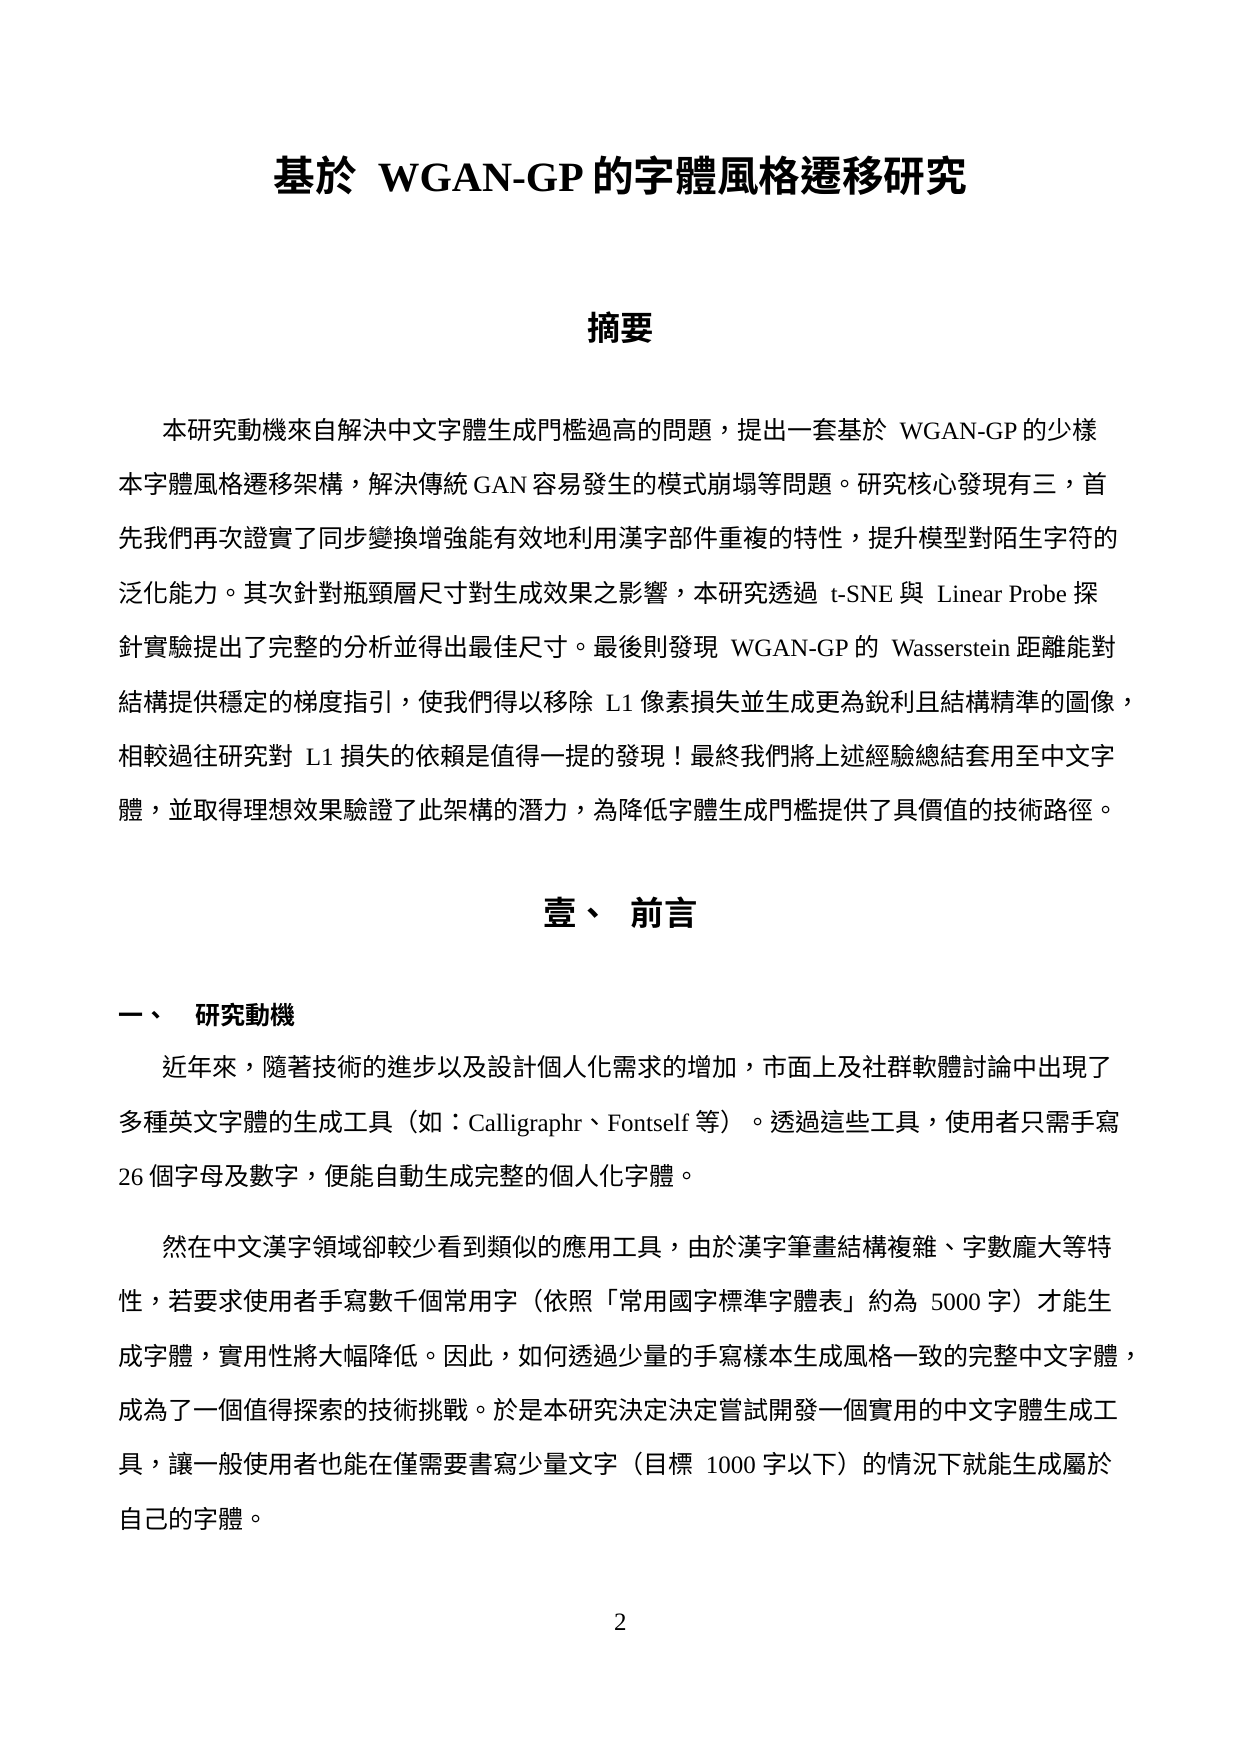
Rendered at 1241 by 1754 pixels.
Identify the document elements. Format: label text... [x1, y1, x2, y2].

subtitle 研究動機 [118, 995, 1122, 1032]
subtitle 前言 [118, 886, 1122, 935]
subtitle 基於 WGAN-GP 的字體風格遷移研究 [118, 143, 1122, 203]
subtitle 摘要 [118, 301, 1122, 349]
text 本研究動機來自解決中文字體生成門檻過高的問題，提出一套基於 WGAN-GP 的少樣本字體風格遷移架構，解決傳統GAN容易發生的模式崩塌等問題。研究核心發現有三，首先我們再次證實了同步變換增強能有效地利用漢字部件重複的特性，提升模型對陌生字符的泛化能力。其次針對瓶頸層尺寸對生成效果之影響，本研究透過 t-SNE 與 Linear Probe 探針實驗提出了完整的分析並得出最佳尺寸。最後則發現 WGAN-GP 的 Wasserstein 距離能對結構提供穩定的梯度指引，使我們得以移除 L1 像素損失並生成更為銳利且結構精準的圖像，相較過往研究對 L1 損失的依賴是值得一提的發現！最終我們將上述經驗總結套用至中文字體，並取得理想效果驗證了此架構的潛力，為降低字體生成門檻提供了具價值的技術路徑。 [118, 410, 1122, 827]
text 然在中文漢字領域卻較少看到類似的應用工具，由於漢字筆畫結構複雜、字數龐大等特性，若要求使用者手寫數千個常用字（依照「常用國字標準字體表」約為 5000 字）才能生成字體，實用性將大幅降低。因此，如何透過少量的手寫樣本生成風格一致的完整中文字體，成為了一個值得探索的技術挑戰。於是本研究決定決定嘗試開發一個實用的中文字體生成工具，讓一般使用者也能在僅需要書寫少量文字（目標 1000 字以下）的情況下就能生成屬於自己的字體。 [118, 1227, 1122, 1535]
text 近年來，隨著技術的進步以及設計個人化需求的增加，市面上及社群軟體討論中出現了多種英文字體的生成工具（如：Calligraphr、Fontself 等）。透過這些工具，使用者只需手寫 26 個字母及數字，便能自動生成完整的個人化字體。 [118, 1048, 1122, 1193]
